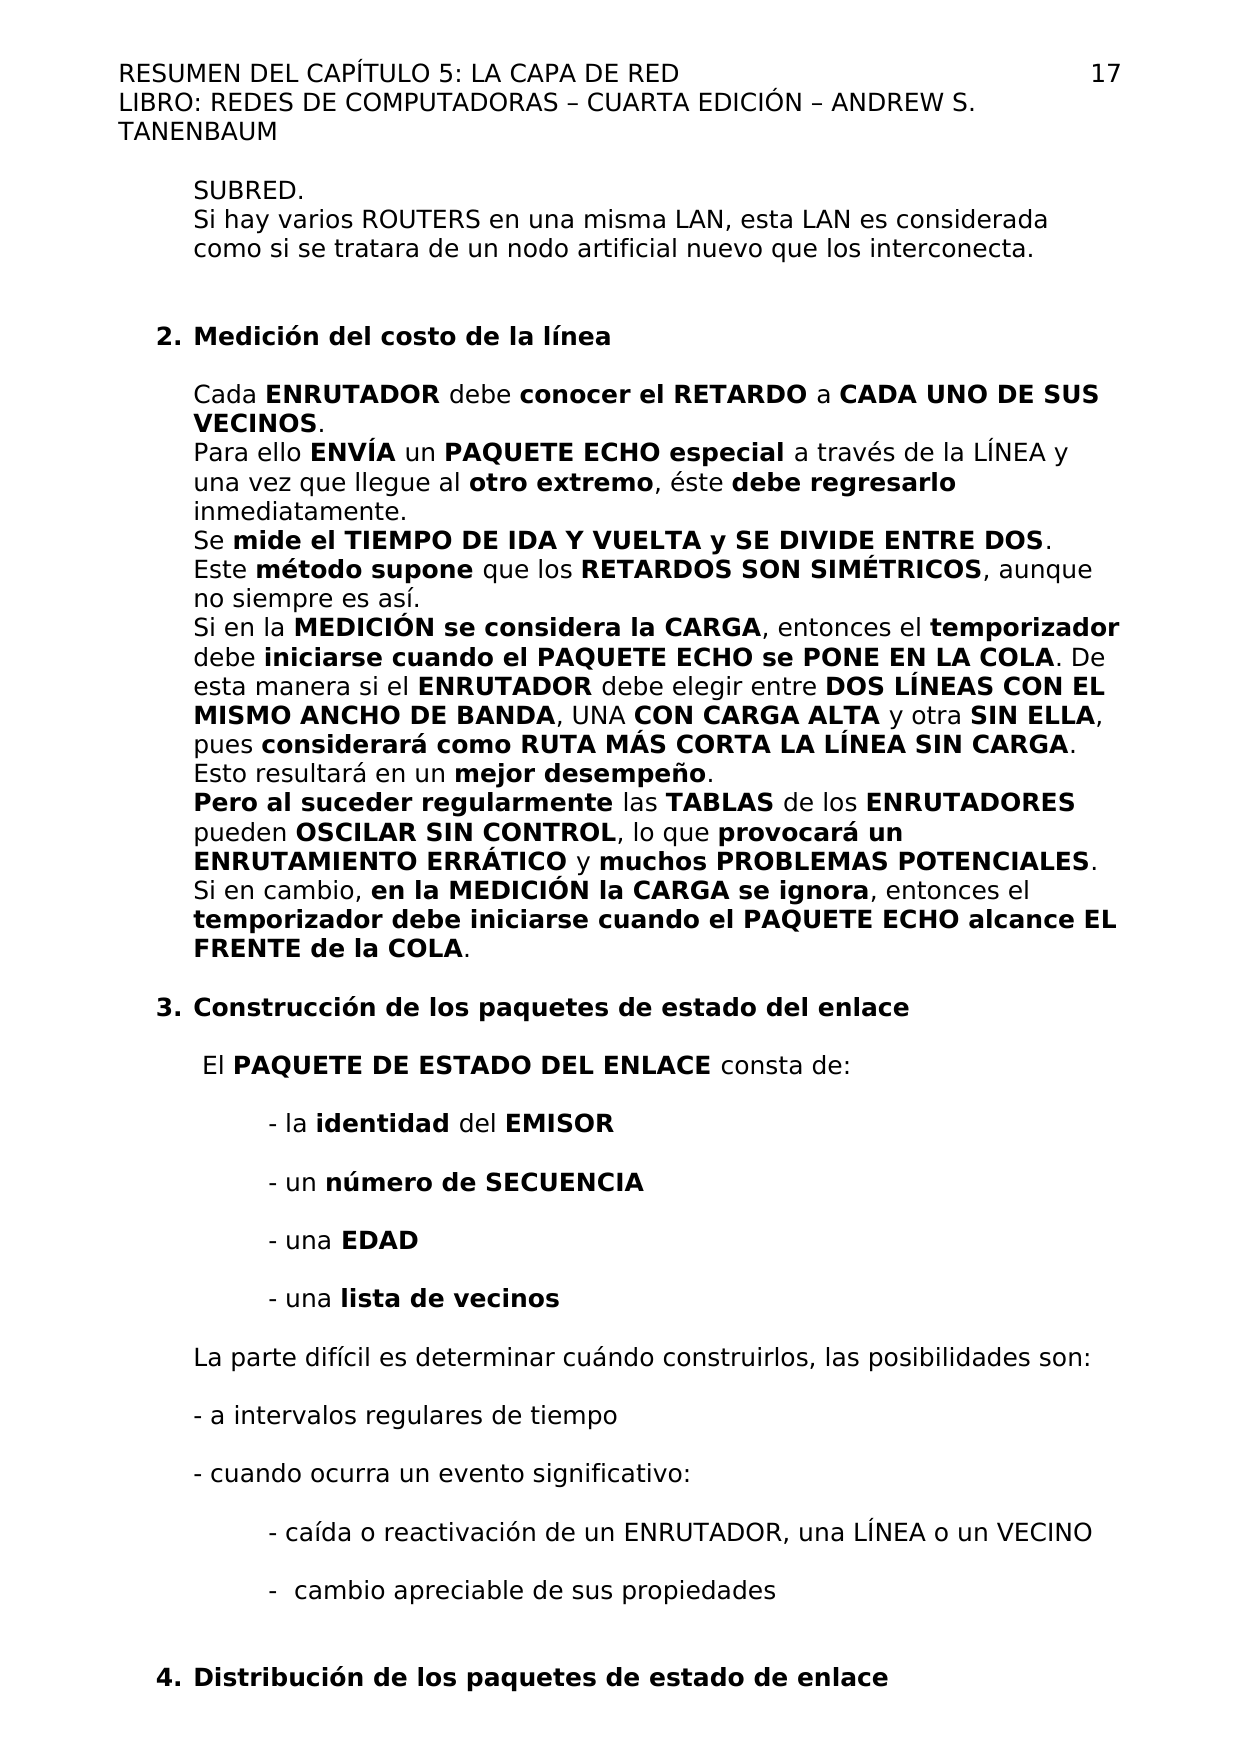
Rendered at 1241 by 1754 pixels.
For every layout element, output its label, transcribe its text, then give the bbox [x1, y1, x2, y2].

list Se mide el TIEMPO DE IDA Y VUELTA y SE DIVIDE ENTRE DOS. [156, 526, 1122, 555]
list - una EDAD [231, 1226, 1122, 1255]
list - una lista de vecinos [231, 1284, 1122, 1313]
list - un número de SECUENCIA [231, 1168, 1122, 1197]
list Si en la MEDICIÓN se considera la CARGA, entonces el temporizador debe iniciarse cuando el PAQUETE ECHO se PONE EN LA COLA. De esta manera si el ENRUTADOR debe elegir entre DOS LÍNEAS CON EL MISMO ANCHO DE BANDA, UNA CON CARGA ALTA y otra SIN ELLA, pues considerará como RUTA MÁS CORTA LA LÍNEA SIN CARGA. Esto resultará en un mejor desempeño. [156, 613, 1122, 788]
list Para ello ENVÍA un PAQUETE ECHO especial a través de la LÍNEA y una vez que llegue al otro extremo, éste debe regresarlo inmediatamente. [156, 438, 1122, 526]
list - cuando ocurra un evento significativo: [156, 1459, 1122, 1488]
list Si hay varios ROUTERS en una misma LAN, esta LAN es considerada como si se tratara de un nodo artificial nuevo que los interconecta. [156, 205, 1122, 263]
list Medición del costo de la línea [156, 322, 1122, 351]
list - a intervalos regulares de tiempo [156, 1401, 1122, 1430]
list El PAQUETE DE ESTADO DEL ENLACE consta de: [156, 1051, 1122, 1080]
list Este método supone que los RETARDOS SON SIMÉTRICOS, aunque no siempre es así. [156, 555, 1122, 613]
list SUBRED. [156, 176, 1122, 205]
list Cada ENRUTADOR debe conocer el RETARDO a CADA UNO DE SUS VECINOS. [156, 380, 1122, 438]
list - cambio apreciable de sus propiedades [231, 1576, 1122, 1605]
list - caída o reactivación de un ENRUTADOR, una LÍNEA o un VECINO [231, 1518, 1122, 1547]
list La parte difícil es determinar cuándo construirlos, las posibilidades son: [156, 1343, 1122, 1372]
list Pero al suceder regularmente las TABLAS de los ENRUTADORES pueden OSCILAR SIN CONTROL, lo que provocará un ENRUTAMIENTO ERRÁTICO y muchos PROBLEMAS POTENCIALES. [156, 788, 1122, 876]
list Construcción de los paquetes de estado del enlace [156, 993, 1122, 1022]
list Distribución de los paquetes de estado de enlace [156, 1663, 1122, 1693]
list Si en cambio, en la MEDICIÓN la CARGA se ignora, entonces el temporizador debe iniciarse cuando el PAQUETE ECHO alcance EL FRENTE de la COLA. [156, 876, 1122, 963]
list - la identidad del EMISOR [231, 1109, 1122, 1138]
